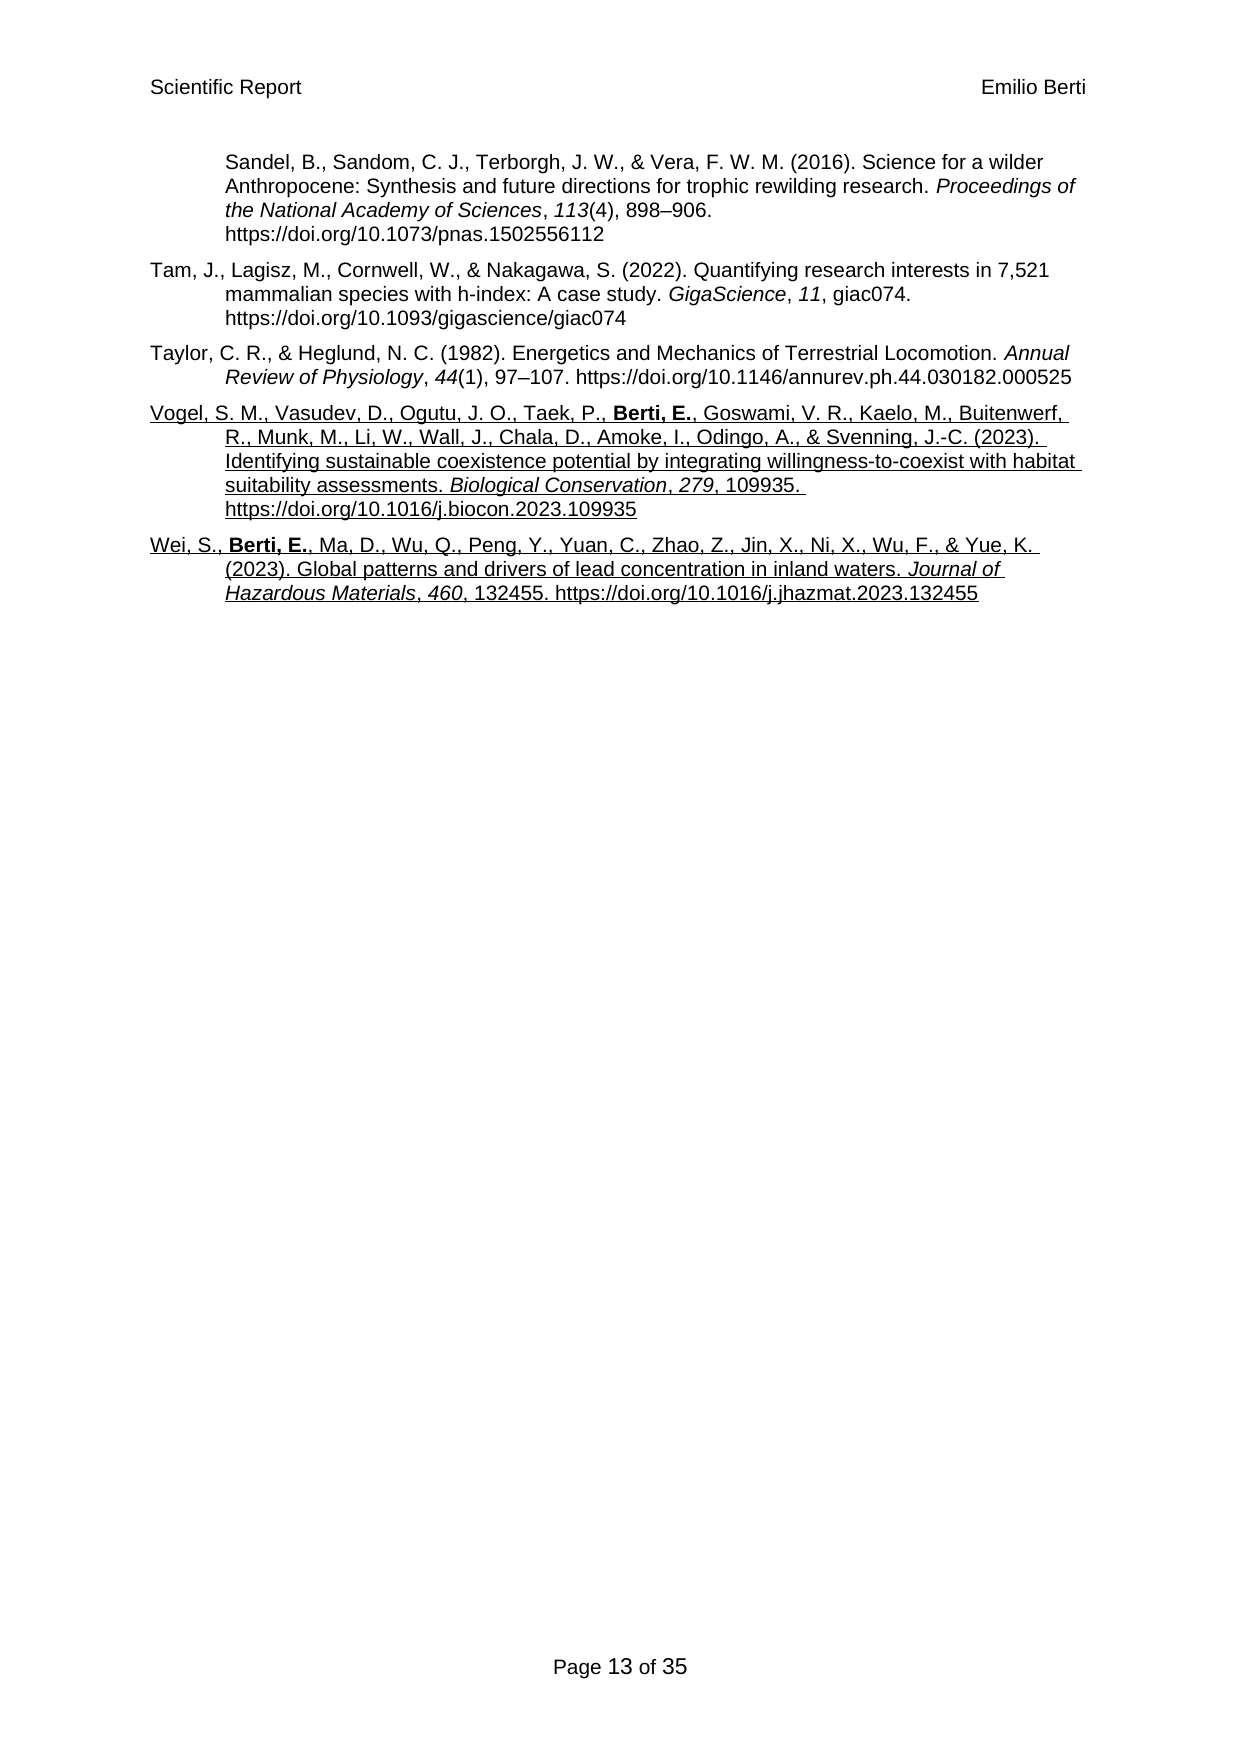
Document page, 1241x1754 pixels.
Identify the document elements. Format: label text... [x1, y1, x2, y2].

text Vogel, S. M., Vasudev, D., Ogutu, J. O., Taek, P., Berti, E., Goswami, V. R., Kaelo, M., Buitenwerf, R., Munk, M., Li, W., Wall, J., Chala, D., Amoke, I., Odingo, A., & Svenning, J.-C. (2023). Identifying sustainable coexistence potential by integrating willingness-to-coexist with habitat suitability assessments. Biological Conservation, 279, 109935. https://doi.org/10.1016/j.biocon.2023.109935 [150, 401, 1090, 521]
text Wei, S., Berti, E., Ma, D., Wu, Q., Peng, Y., Yuan, C., Zhao, Z., Jin, X., Ni, X., Wu, F., & Yue, K. (2023). Global patterns and drivers of lead concentration in inland waters. Journal of Hazardous Materials, 460, 132455. https://doi.org/10.1016/j.jhazmat.2023.132455 [150, 532, 1090, 604]
text Sandel, B., Sandom, C. J., Terborgh, J. W., & Vera, F. W. M. (2016). Science for a wilder Anthropocene: Synthesis and future directions for trophic rewilding research. Proceedings of the National Academy of Sciences, 113(4), 898–906. https://doi.org/10.1073/pnas.1502556112 [150, 150, 1090, 246]
text Tam, J., Lagisz, M., Cornwell, W., & Nakagawa, S. (2022). Quantifying research interests in 7,521 mammalian species with h-index: A case study. GigaScience, 11, giac074. https://doi.org/10.1093/gigascience/giac074 [150, 258, 1090, 329]
text Taylor, C. R., & Heglund, N. C. (1982). Energetics and Mechanics of Terrestrial Locomotion. Annual Review of Physiology, 44(1), 97–107. https://doi.org/10.1146/annurev.ph.44.030182.000525 [150, 341, 1090, 389]
